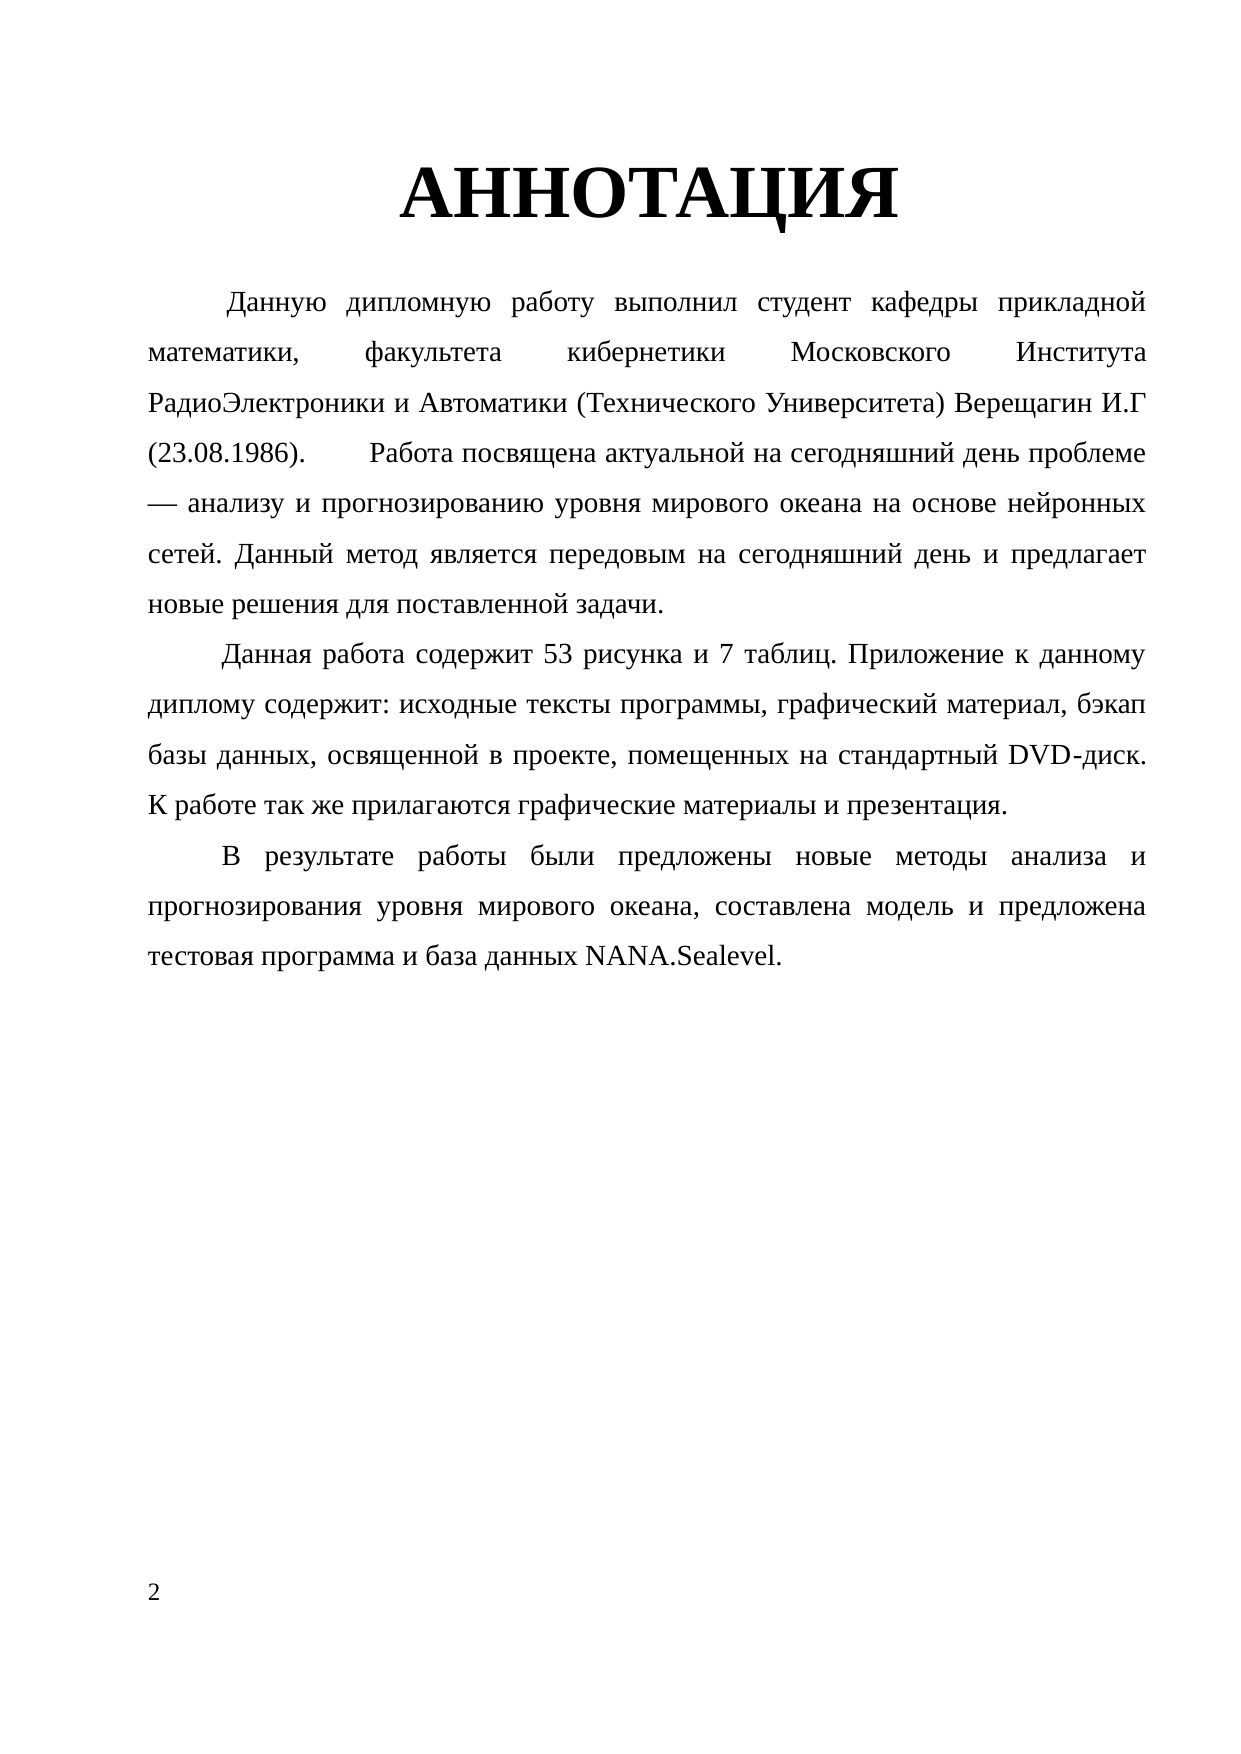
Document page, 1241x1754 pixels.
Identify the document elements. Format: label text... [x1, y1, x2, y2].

text Данная работа содержит 53 рисунка и 7 таблиц. Приложение к данному диплому содержит: исходные тексты программы, графический материал, бэкап базы данных, освященной в проекте, помещенных на стандартный DVD-диск. К работе так же прилагаются графические материалы и презентация. [148, 636, 1147, 821]
text Данную дипломную работу выполнил студент кафедры прикладной математики, факультета кибернетики Московского Института РадиоЭлектроники и Автоматики (Технического Университета) Верещагин И.Г (23.08.1986). Работа посвящена актуальной на сегодняшний день проблеме — анализу и прогнозированию уровня мирового океана на основе нейронных сетей. Данный метод является передовым на сегодняшний день и предлагает новые решения для поставленной задачи. [148, 284, 1147, 619]
text В результате работы были предложены новые методы анализа и прогнозирования уровня мирового океана, составлена модель и предложена тестовая программа и база данных NANA.Sealevel. [148, 838, 1147, 972]
text АННОТАЦИЯ [148, 148, 1152, 234]
